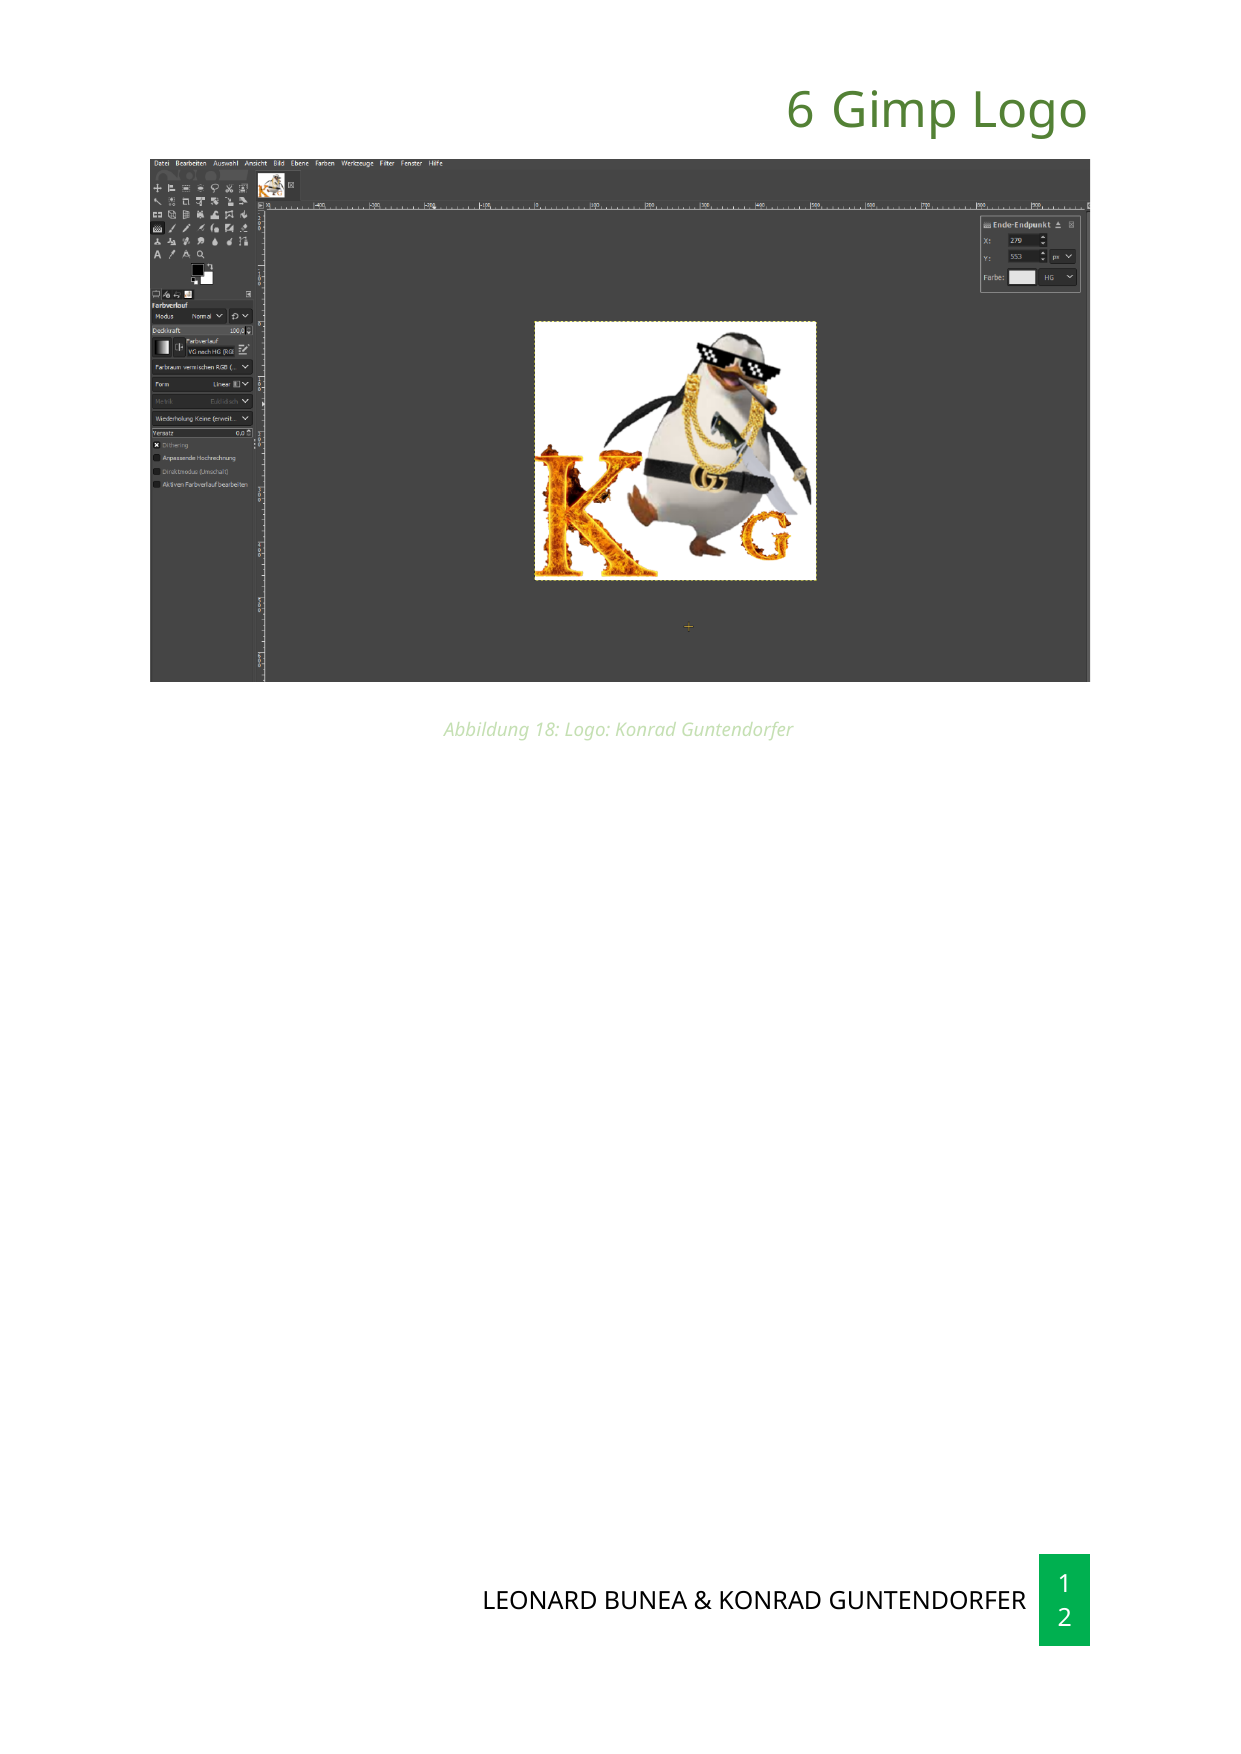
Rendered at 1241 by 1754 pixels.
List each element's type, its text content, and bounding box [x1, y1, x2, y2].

text Abbildung 18: Logo: Konrad Guntendorfer [149, 716, 1090, 741]
subtitle Gimp Logo [785, 74, 1090, 142]
subtitle [149, 691, 1090, 716]
